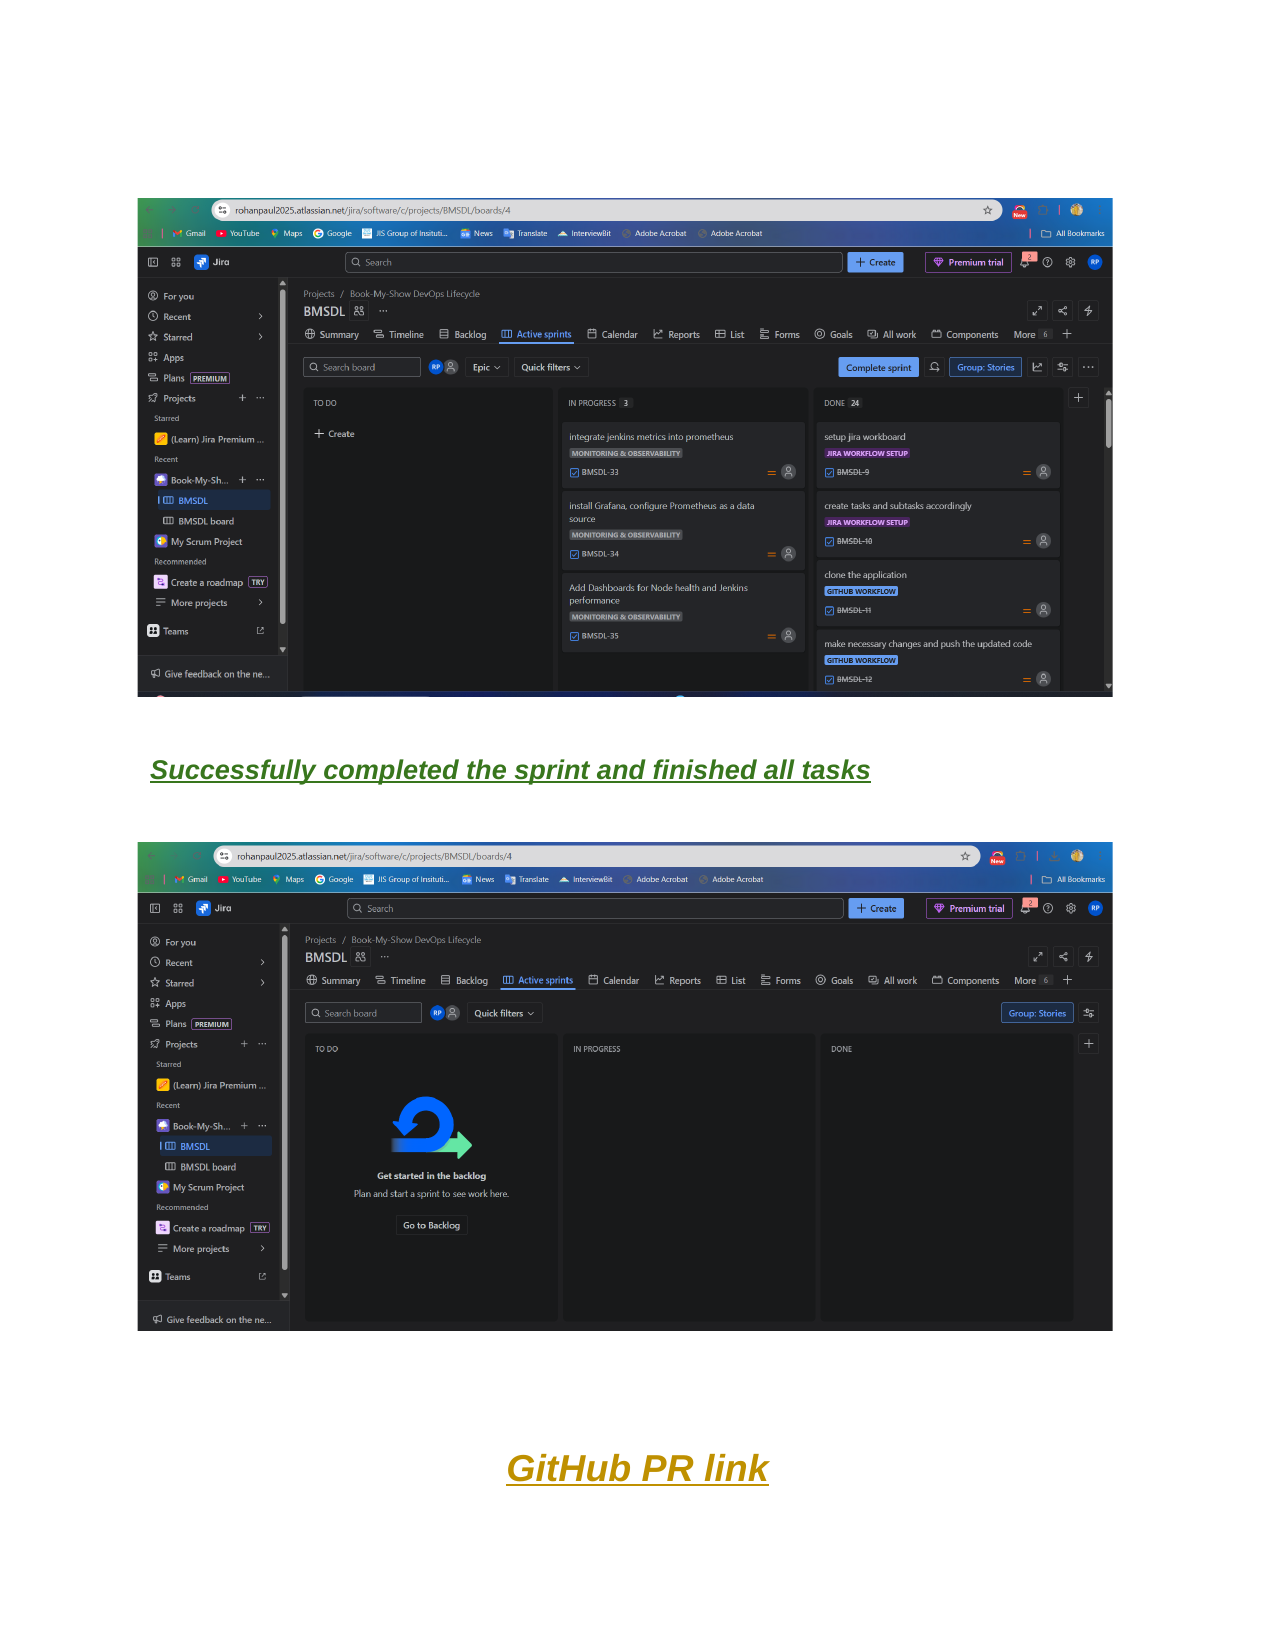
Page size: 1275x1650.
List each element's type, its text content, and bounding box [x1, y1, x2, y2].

picture [137, 842, 1113, 1331]
picture [137, 198, 1113, 697]
text GitHub PR link [150, 1447, 1125, 1490]
text Successfully completed the sprint and finished all tasks [150, 754, 1125, 785]
